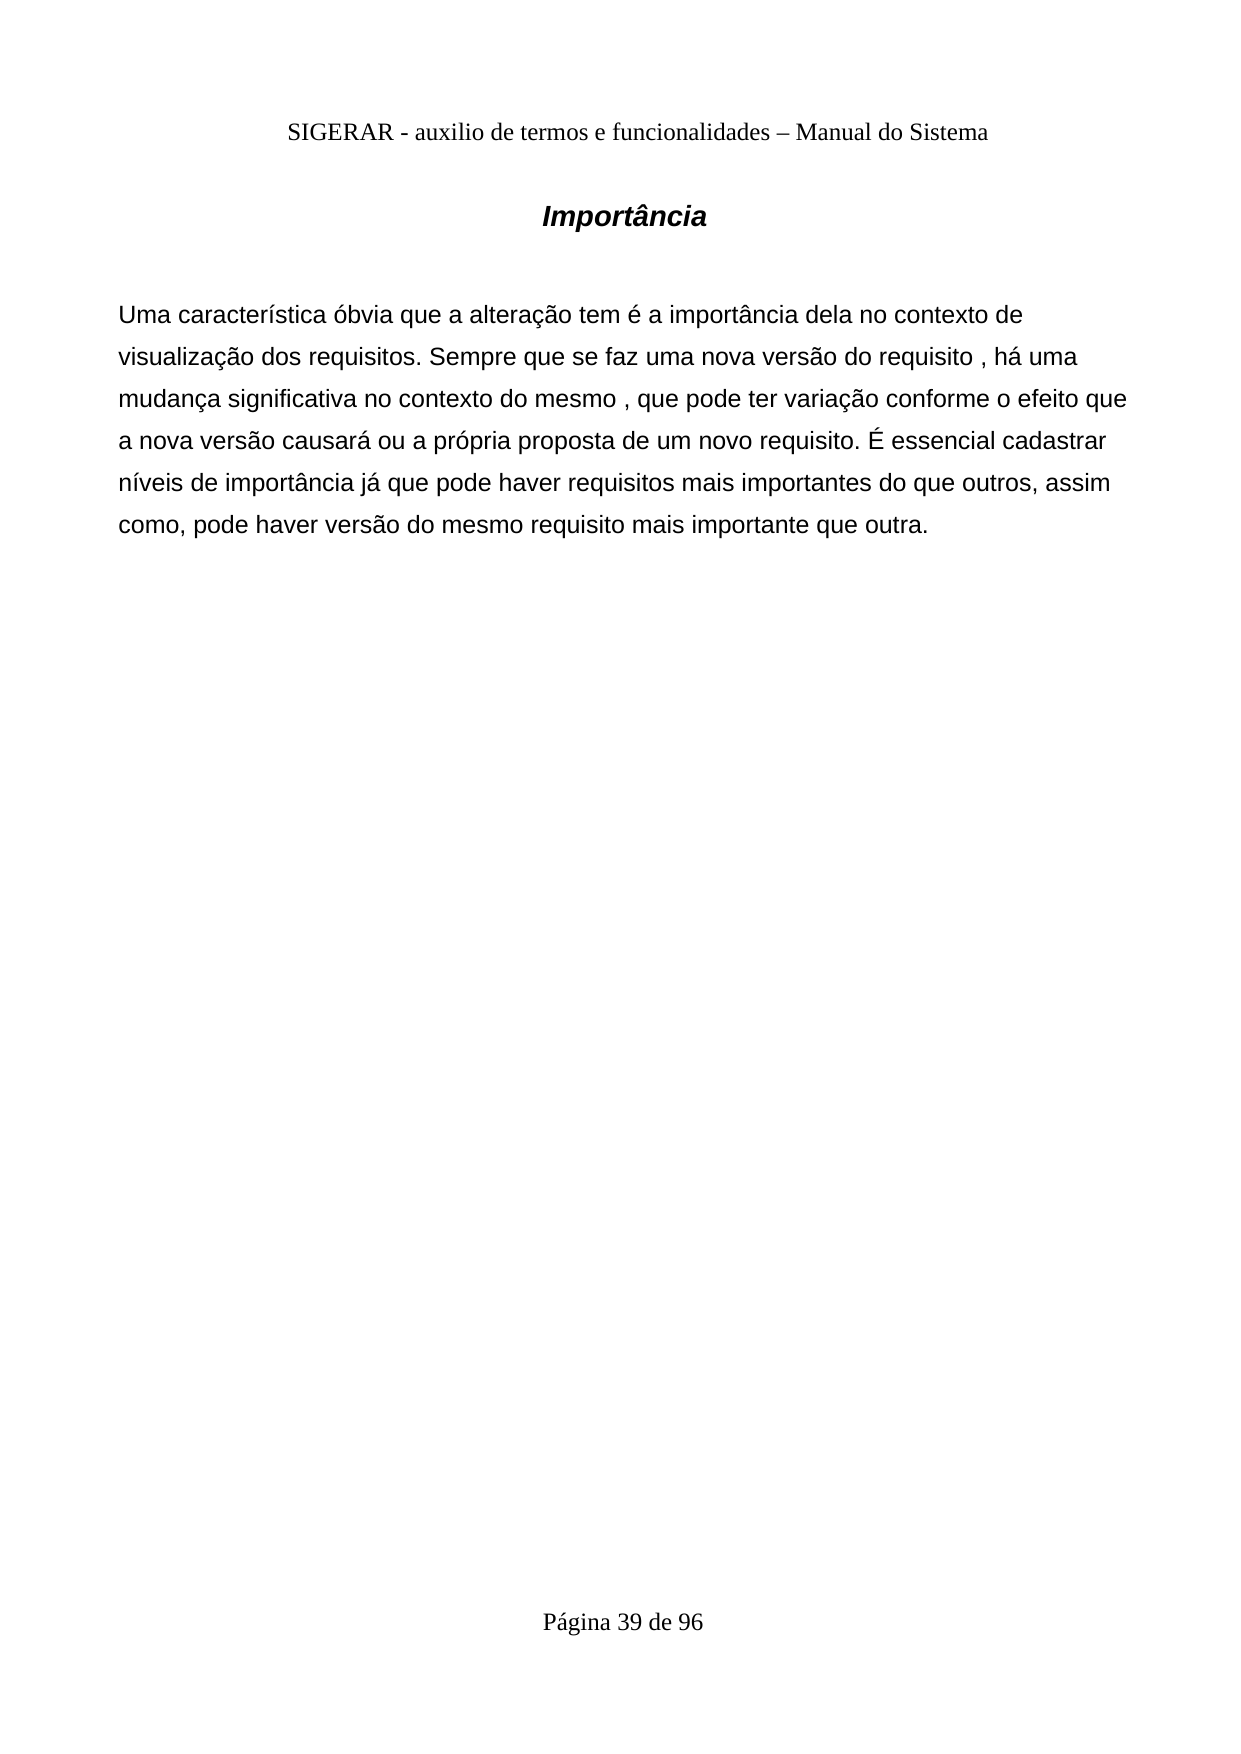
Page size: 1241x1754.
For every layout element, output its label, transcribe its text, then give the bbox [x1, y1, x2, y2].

text Uma característica óbvia que a alteração tem é a importância dela no contexto de visualização dos requisitos. Sempre que se faz uma nova versão do requisito , há uma mudança significativa no contexto do mesmo , que pode ter variação conforme o efeito que a nova versão causará ou a própria proposta de um novo requisito. É essencial cadastrar níveis de importância já que pode haver requisitos mais importantes do que outros, assim como, pode haver versão do mesmo requisito mais importante que outra. [118, 301, 1134, 539]
subtitle Importância [118, 200, 1134, 233]
